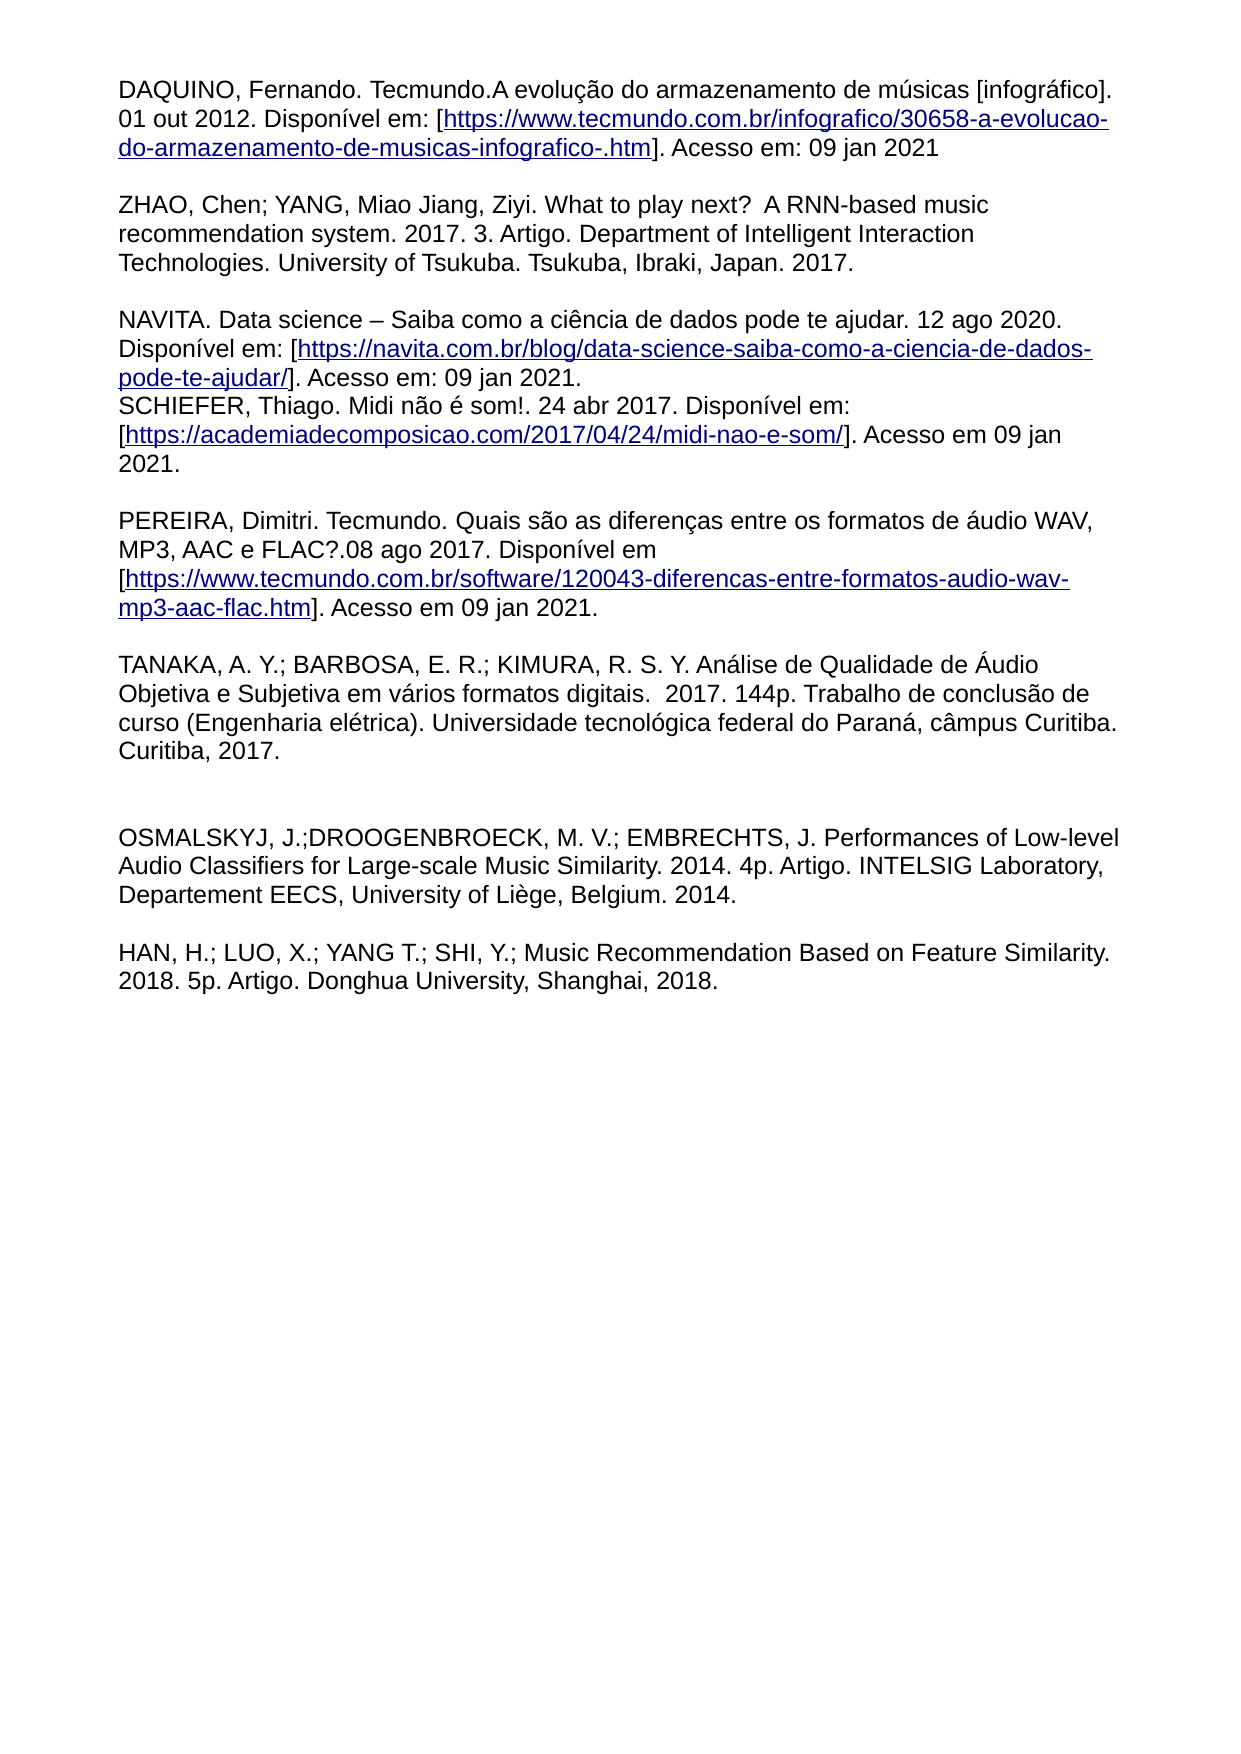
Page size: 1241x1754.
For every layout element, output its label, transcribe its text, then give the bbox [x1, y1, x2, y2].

text ZHAO, Chen; YANG, Miao Jiang, Ziyi. What to play next? A RNN-based music recommendation system. 2017. 3. Artigo. Department of Intelligent Interaction Technologies. University of Tsukuba. Tsukuba, Ibraki, Japan. 2017. [118, 190, 1122, 276]
text PEREIRA, Dimitri. Tecmundo. Quais são as diferenças entre os formatos de áudio WAV, MP3, AAC e FLAC?.08 ago 2017. Disponível em [https://www.tecmundo.com.br/software/120043-diferencas-entre-formatos-audio-wav-mp3-aac-flac.htm]. Acesso em 09 jan 2021. [118, 506, 1122, 621]
text TANAKA, A. Y.; BARBOSA, E. R.; KIMURA, R. S. Y. Análise de Qualidade de Áudio Objetiva e Subjetiva em vários formatos digitais. 2017. 144p. Trabalho de conclusão de curso (Engenharia elétrica). Universidade tecnológica federal do Paraná, câmpus Curitiba. Curitiba, 2017. [118, 650, 1122, 765]
text HAN, H.; LUO, X.; YANG T.; SHI, Y.; Music Recommendation Based on Feature Similarity. 2018. 5p. Artigo. Donghua University, Shanghai, 2018. [118, 937, 1122, 995]
text OSMALSKYJ, J.;DROOGENBROECK, M. V.; EMBRECHTS, J. Performances of Low-level Audio Classifiers for Large-scale Music Similarity. 2014. 4p. Artigo. INTELSIG Laboratory, Departement EECS, University of Liège, Belgium. 2014. [118, 822, 1122, 909]
text DAQUINO, Fernando. Tecmundo.A evolução do armazenamento de músicas [infográfico]. 01 out 2012. Disponível em: [https://www.tecmundo.com.br/infografico/30658-a-evolucao-do-armazenamento-de-musicas-infografico-.htm]. Acesso em: 09 jan 2021 [118, 75, 1122, 161]
text NAVITA. Data science – Saiba como a ciência de dados pode te ajudar. 12 ago 2020. Disponível em: [https://navita.com.br/blog/data-science-saiba-como-a-ciencia-de-dados-pode-te-ajudar/]. Acesso em: 09 jan 2021. [118, 305, 1122, 391]
text SCHIEFER, Thiago. Midi não é som!. 24 abr 2017. Disponível em: [https://academiadecomposicao.com/2017/04/24/midi-nao-e-som/]. Acesso em 09 jan 2021. [118, 391, 1122, 477]
